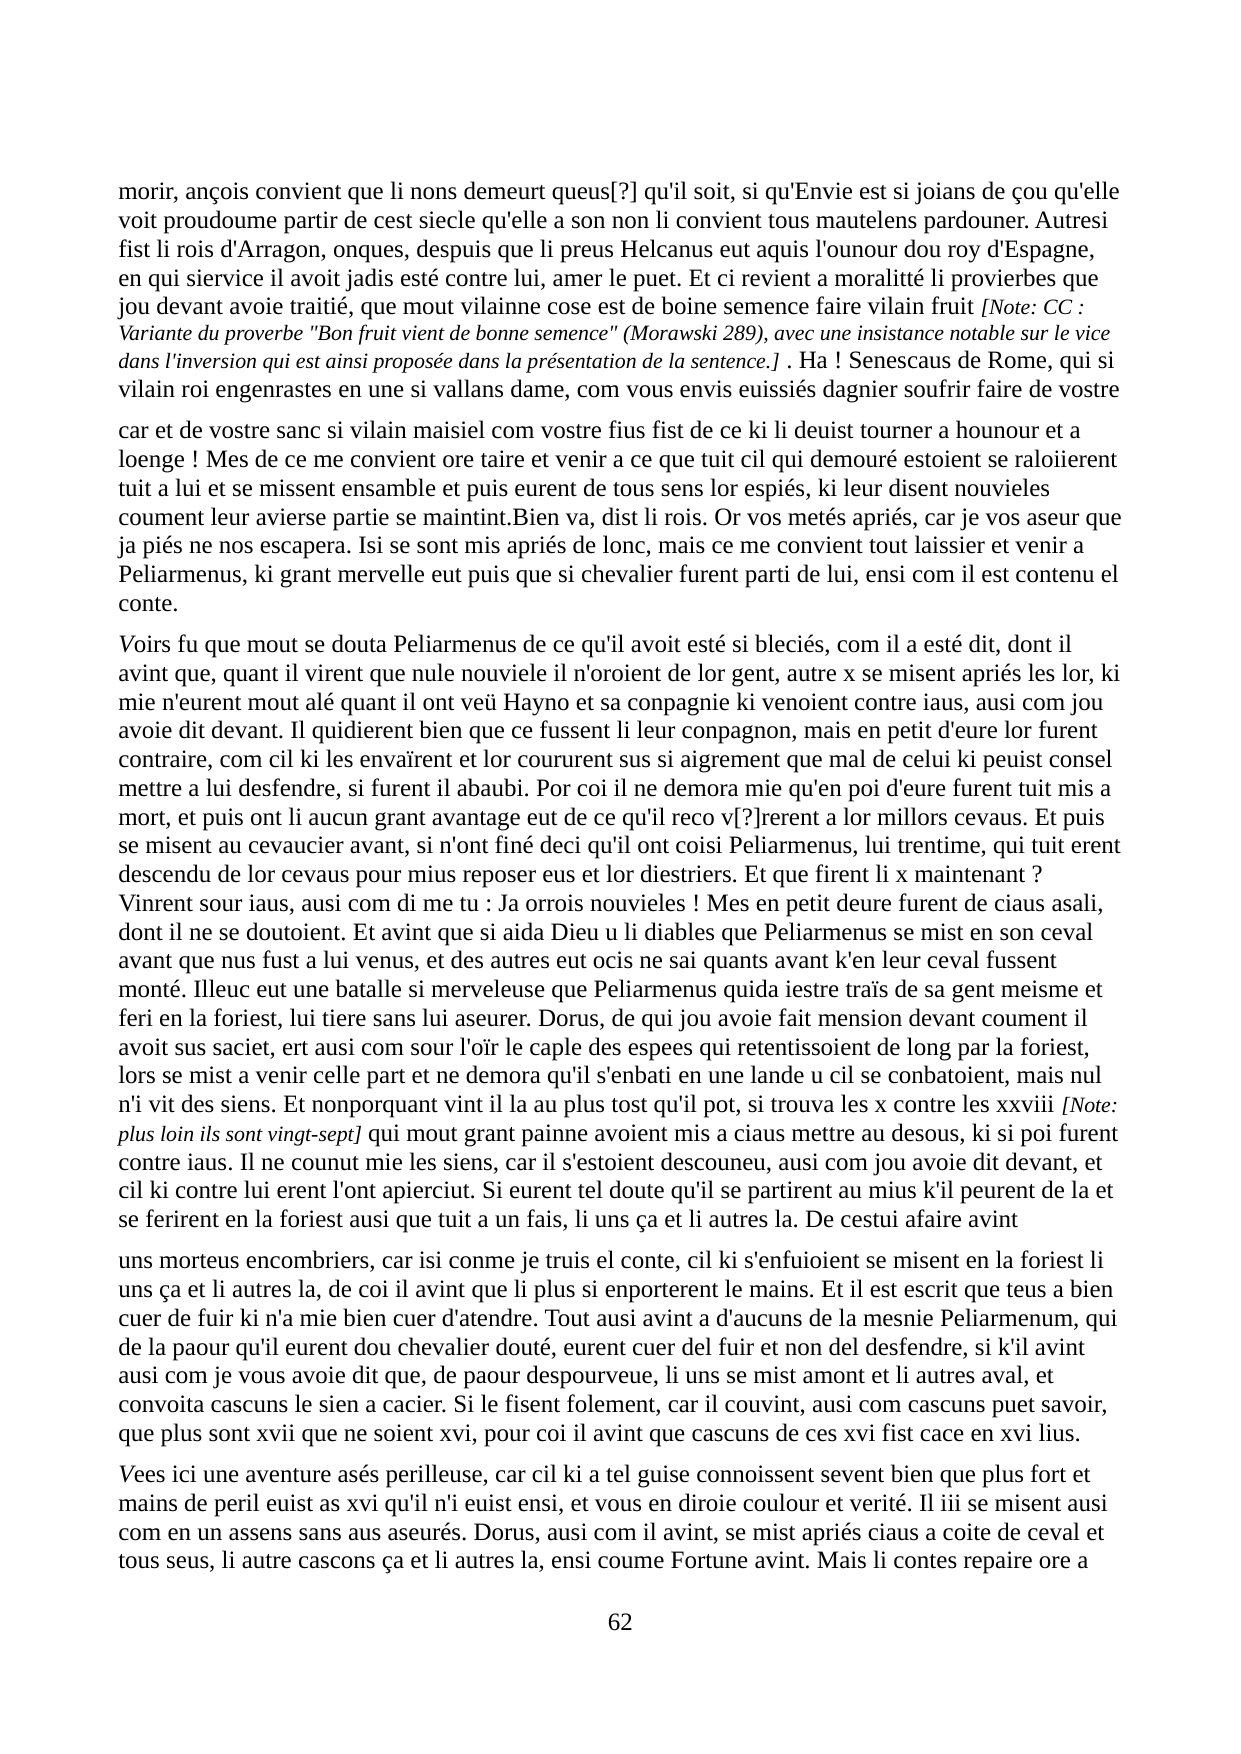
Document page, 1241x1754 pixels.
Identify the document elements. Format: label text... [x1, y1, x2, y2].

text Vees ici une aventure asés perilleuse, car cil ki a tel guise connoissent sevent bien que plus fort et mains de peril euist as xvi qu'il n'i euist ensi, et vous en diroie coulour et verité. Il iii se misent ausi com en un assens sans aus aseurés. Dorus, ausi com il avint, se mist apriés ciaus a coite de ceval et tous seus, li autre cascons ça et li autres la, ensi coume Fortune avint. Mais li contes repaire ore a Dorus, ki mie ne veut sus sacier por paour qu'il euist de ciaus a sivir. Si nos dist ore ici li contes que cil ki devant lui fuioient n'eurent cuer de retorner viers lui, tout seuissent il qu'il ert seus. Mais il eurent cuer de fuir si parfaitement qu'il ne les peut ballir de ci a la nuit qu'il se quida esforcier, et ses cevaus par mesceance s'adreça contre un arbre, et la se creva de sa force et de la radour k'il eut en lui, et il meisme fu auques bleciés. Li troi, ki de fies en autres regardoient par arrier, si sacierent sus et virent ceste mesaventure, ensi com vous avés oï. Et a vint que li uns dist : Or afiert li retorners ! Lors vinrent tout a un fais sour le noble chevalier, qui mie ne s'esbahi ausi com mout d'autre euissent fait, et fist apenseement une cose que li auquant n'euissent mie fait, car bien puet savoir cescuns qu'il avoit tant le jour ferut et on lui en tante mainte maniere que li escus u li targe k'il euist aporté en la batalle ne li euist mie duré deci la. Et k'en fist ? La siele de son ceval copa les çaingles et par la le prist a la main seniestre, si le gieta amont sour son cief, et en l'autre tint l'espee, dont il le jor avoit maint Roumain mis a mort. Quant cil virent l'apensement de lui, si ont sus saciet et n'i eut nul si hardi ki l'ossast aproismier, dont li uns en dist un mot mout couvignable : Ha ! Chevaliers plains de parfaite honor et de mout haute grasse, je me rendisse a toi, mais que vous a merci me vosissiés recevoir ! Et quant li autre doi oïrent ensi lor conpagnon parler, n'i eut de lui qui ne fust meus a ce qu'il dis [118, 1261, 1122, 1549]
text car et de vostre sanc si vilain maisiel com vostre fius fist de ce ki li deuist tourner a hounour et a loenge ! Mes de ce me convient ore taire et venir a ce que tuit cil qui demouré estoient se raloiierent tuit a lui et se missent ensamble et puis eurent de tous sens lor espiés, ki leur disent nouvieles coument leur avierse partie se maintint.Bien va, dist li rois. Or vos metés apriés, car je vos aseur que ja piés ne nos escapera. Isi se sont mis apriés de lonc, mais ce me convient tout laissier et venir a Peliarmenus, ki grant mervelle eut puis que si chevalier furent parti de lui, ensi com il est contenu el conte. [118, 218, 1122, 419]
text Voirs fu que mout se douta Peliarmenus de ce qu'il avoit esté si bleciés, com il a esté dit, dont il avint que, quant il virent que nule nouviele il n'oroient de lor gent, autre x se misent apriés les lor, ki mie n'eurent mout alé quant il ont veü Hayno et sa conpagnie ki venoient contre iaus, ausi com jou avoie dit devant. Il quidierent bien que ce fussent li leur conpagnon, mais en petit d'eure lor furent contraire, com cil ki les envaïrent et lor coururent sus si aigrement que mal de celui ki peuist consel mettre a lui desfendre, si furent il abaubi. Por coi il ne demora mie qu'en poi d'eure furent tuit mis a mort, et puis ont li aucun grant avantage eut de ce qu'il reco v[?]rerent a lor millors cevaus. Et puis se misent au cevaucier avant, si n'ont finé deci qu'il ont coisi Peliarmenus, lui trentime, qui tuit erent descendu de lor cevaus pour mius reposer eus et lor diestriers. Et que firent li x maintenant ? Vinrent sour iaus, ausi com di me tu : Ja orrois nouvieles ! Mes en petit deure furent de ciaus asali, dont il ne se doutoient. Et avint que si aida Dieu u li diables que Peliarmenus se mist en son ceval avant que nus fust a lui venus, et des autres eut ocis ne sai quants avant k'en leur ceval fussent monté. Illeuc eut une batalle si merveleuse que Peliarmenus quida iestre traïs de sa gent meisme et feri en la foriest, lui tiere sans lui aseurer. Dorus, de qui jou avoie fait mension devant coument il avoit sus saciet, ert ausi com sour l'oïr le caple des espees qui retentissoient de long par la foriest, lors se mist a venir celle part et ne demora qu'il s'enbati en une lande u cil se conbatoient, mais nul n'i vit des siens. Et nonporquant vint il la au plus tost qu'il pot, si trouva les x contre les xxviii [Note: plus loin ils sont vingt-sept] qui mout grant painne avoient mis a ciaus mettre au desous, ki si poi furent contre iaus. Il ne counut mie les siens, car il s'estoient descouneu, ausi com jou avoie dit devant, et cil ki contre lui erent l'ont apierciut. Si eurent tel doute qu'il se partirent au mius k'il peurent de la et se ferirent en la foriest ausi que tuit a un fais, li uns ça et li autres la. De cestui afaire avint [118, 431, 1122, 1035]
text Ausi com vous avés desus oï coment Helcanus fu outrés de ciaus meismes qui faire nel deussent selonc droiture et par linage, li rois d'Arragon, ki toute s'entente avoit mise a ce k'Envie, ki n'est lié de nul avancement de proudoume, peuist venir a cief a çou qu'elle tous jours convoite, car, ausi com dist li philosophes, Envie si est tous les jours lié qu'elle voit proudoume morir, et en dist un haut mot : Voirs est, fait elle, que si est noble cose de preudoume que parfaite hounors, si dist qu'elle le fait vivre d'une seconde glorieuse vie, car il est escrit que, quant li hom muert, ses nons ne puet morir, ançois convient que li nons demeurt queus[?] qu'il soit, si qu'Envie est si joians de çou qu'elle voit proudoume partir de cest siecle qu'elle a son non li convient tous mautelens pardouner. Autresi fist li rois d'Arragon, onques, despuis que li preus Helcanus eut aquis l'ounour dou roy d'Espagne, en qui siervice il avoit jadis esté contre lui, amer le puet. Et ci revient a moralitté li provierbes que jou devant avoie traitié, que mout vilainne cose est de boine semence faire vilain fruit [Note: CC : Variante du proverbe "Bon fruit vient de bonne semence" (Morawski 289), avec une insistance notable sur le vice dans l'inversion qui est ainsi proposée dans la présentation de la sentence.] . Ha ! Senescaus de Rome, qui si vilain roi engenrastes en une si vallans dame, com vous envis euissiés dagnier soufrir faire de vostre [118, 176, 1122, 205]
text uns morteus encombriers, car isi conme je truis el conte, cil ki s'enfuioient se misent en la foriest li uns ça et li autres la, de coi il avint que li plus si enporterent le mains. Et il est escrit que teus a bien cuer de fuir ki n'a mie bien cuer d'atendre. Tout ausi avint a d'aucuns de la mesnie Peliarmenum, qui de la paour qu'il eurent dou chevalier douté, eurent cuer del fuir et non del desfendre, si k'il avint ausi com je vous avoie dit que, de paour despourveue, li uns se mist amont et li autres aval, et convoita cascuns le sien a cacier. Si le fisent folement, car il couvint, ausi com cascuns puet savoir, que plus sont xvii que ne soient xvi, pour coi il avint que cascuns de ces xvi fist cace en xvi lius. [118, 1048, 1122, 1249]
